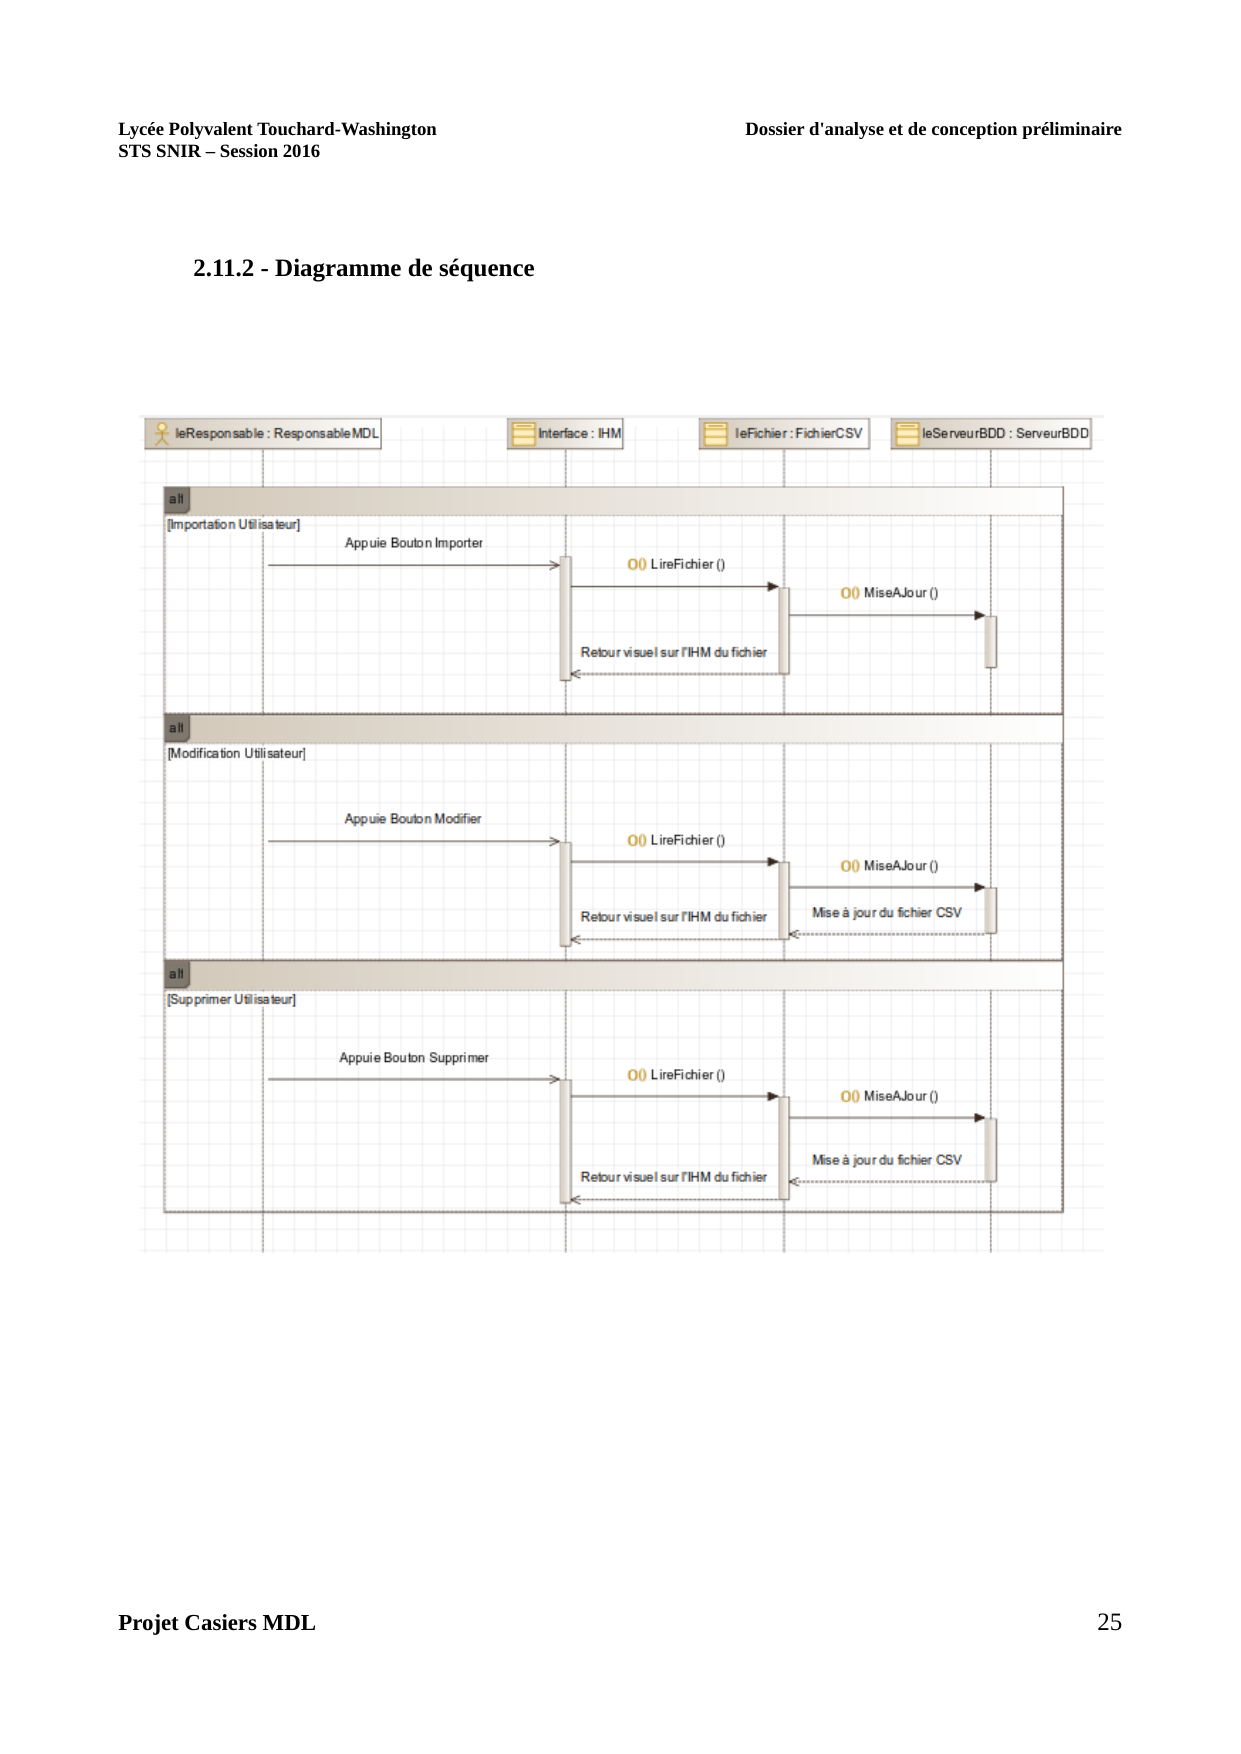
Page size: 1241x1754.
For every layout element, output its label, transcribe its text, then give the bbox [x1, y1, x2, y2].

subtitle 2.11.2 - Diagramme de séquence [118, 253, 1122, 282]
picture [139, 415, 1104, 1253]
